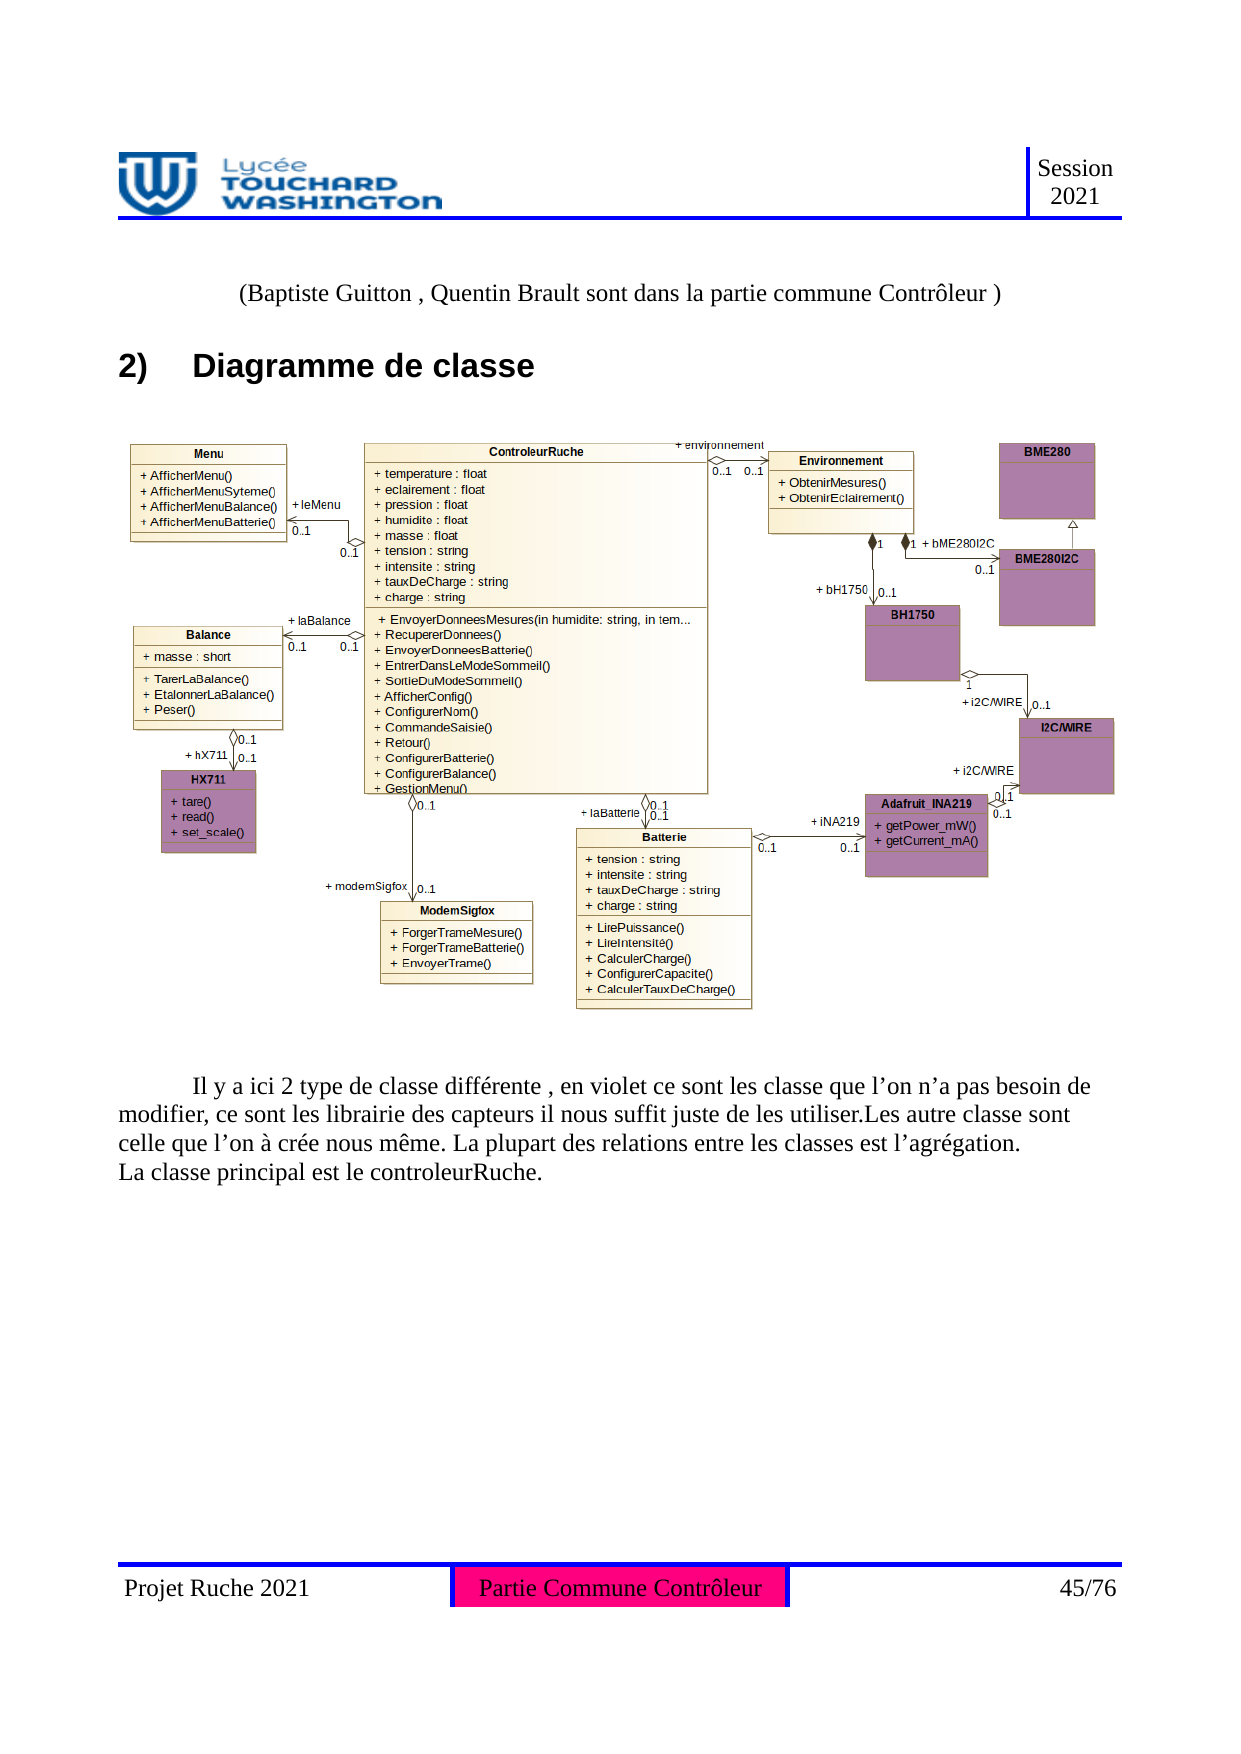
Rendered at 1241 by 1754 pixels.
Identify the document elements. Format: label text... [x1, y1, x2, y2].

picture [120, 417, 1124, 1019]
text Il y a ici 2 type de classe différente , en violet ce sont les classe que l’on n’a pas besoin de modifier, ce sont les librairie des capteurs il nous suffit juste de les utiliser.Les autre classe sont celle que l’on à crée nous même. La plupart des relations entre les classes est l’agrégation. [118, 1071, 1122, 1157]
text La classe principal est le controleurRuche. [118, 1157, 1122, 1186]
picture [118, 152, 442, 216]
subtitle Diagramme de classe [118, 346, 1122, 385]
text (Baptiste Guitton , Quentin Brault sont dans la partie commune Contrôleur ) [118, 278, 1122, 307]
